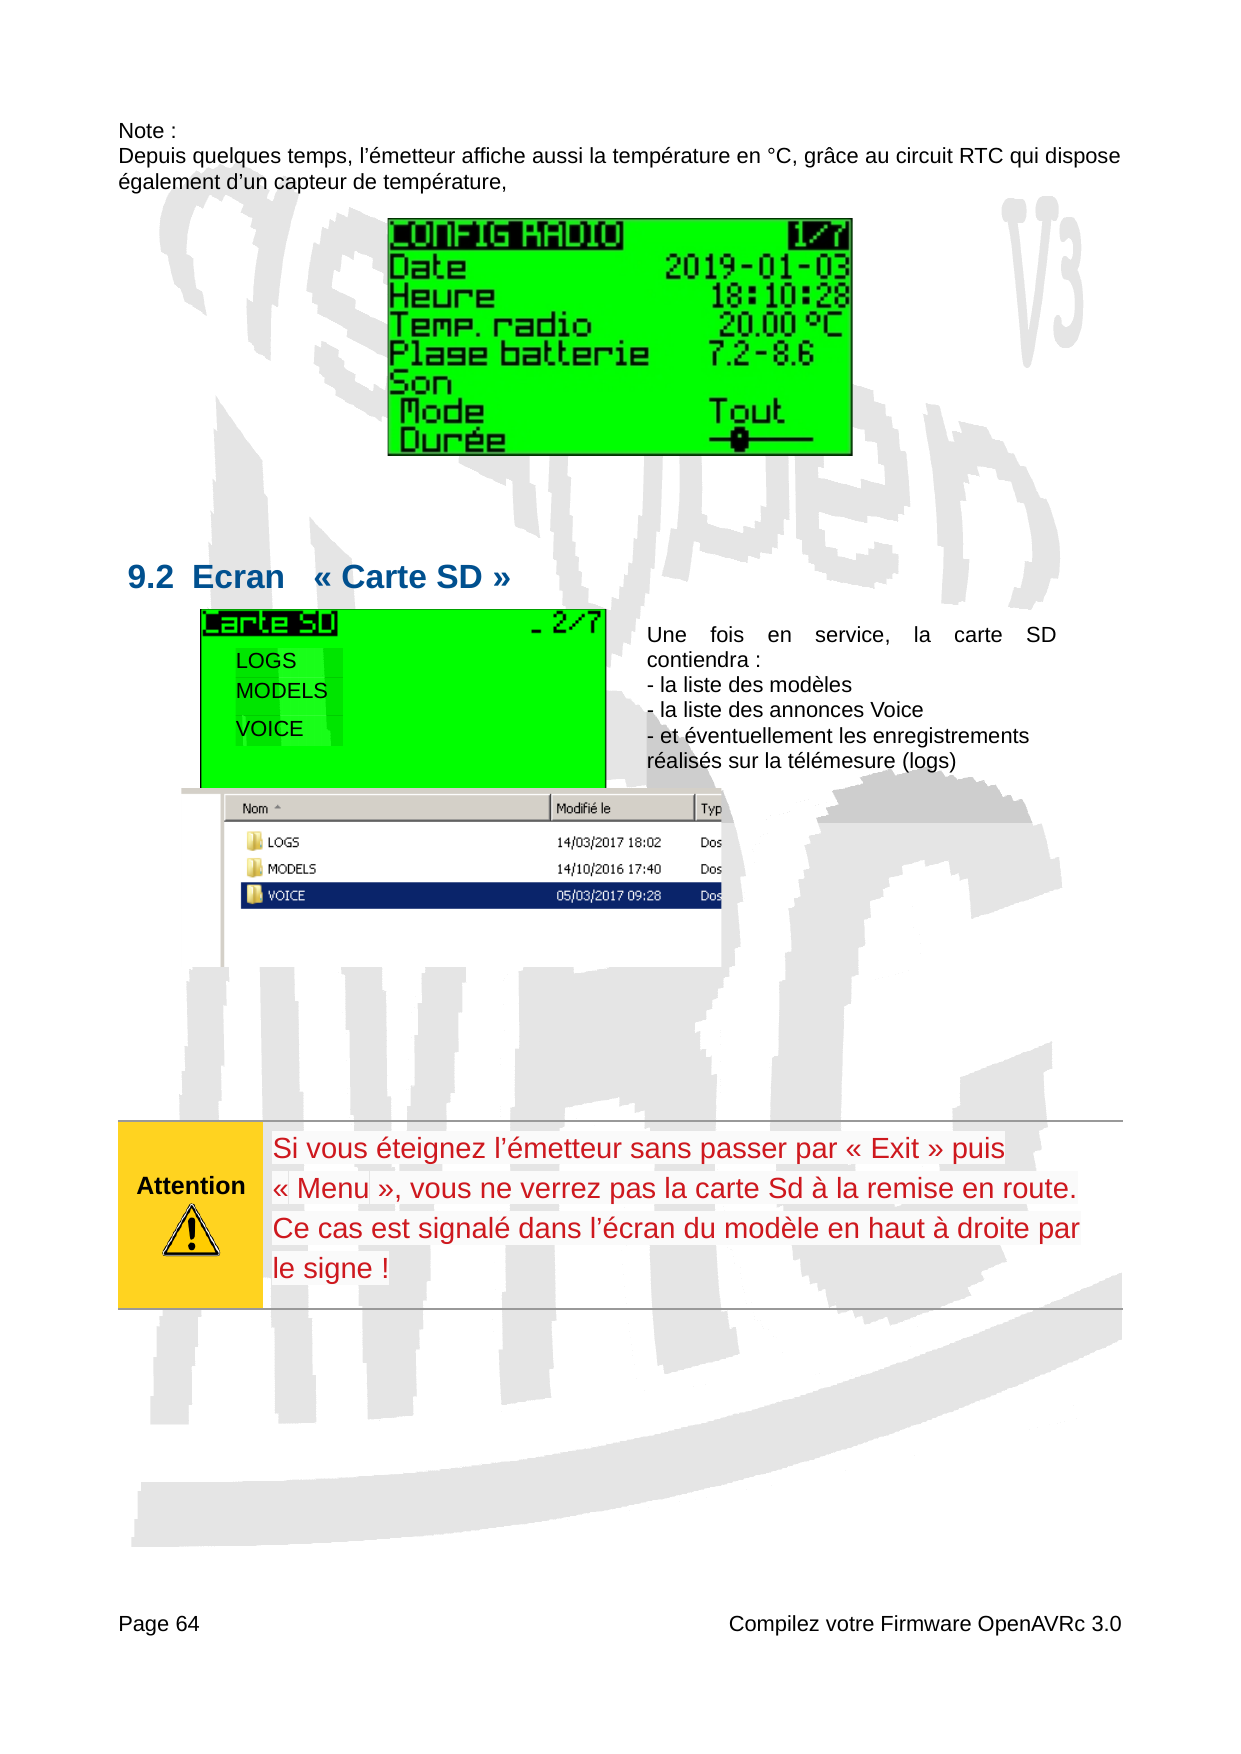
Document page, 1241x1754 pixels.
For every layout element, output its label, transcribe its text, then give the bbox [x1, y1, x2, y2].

text - la liste des annonces Voice [647, 697, 1057, 723]
text - la liste des modèles [647, 672, 1057, 697]
text Note : [118, 118, 1122, 143]
picture [158, 1199, 224, 1260]
table_header Si vous éteignez l’émetteur sans passer par « Exit » puis « Menu », vous ne verrez pas la carte Sd à la remise en route. Ce cas est signalé dans l’écran du modèle en haut à droite par le signe ! [264, 1122, 1122, 1308]
text VOICE [236, 716, 343, 741]
picture [200, 609, 607, 788]
subtitle Ecran « Carte SD » [118, 557, 1122, 596]
text Depuis quelques temps, l’émetteur affiche aussi la température en °C, grâce au circuit RTC qui dispose également d’un capteur de température, [118, 143, 1122, 194]
text LOGS [236, 648, 343, 673]
picture [387, 218, 853, 456]
text MODELS [236, 678, 343, 703]
text Une fois en service, la carte SD contiendra : [647, 622, 1057, 672]
table_header Attention [118, 1122, 263, 1308]
text - et éventuellement les enregistrements réalisés sur la télémesure (logs) [647, 723, 1057, 773]
